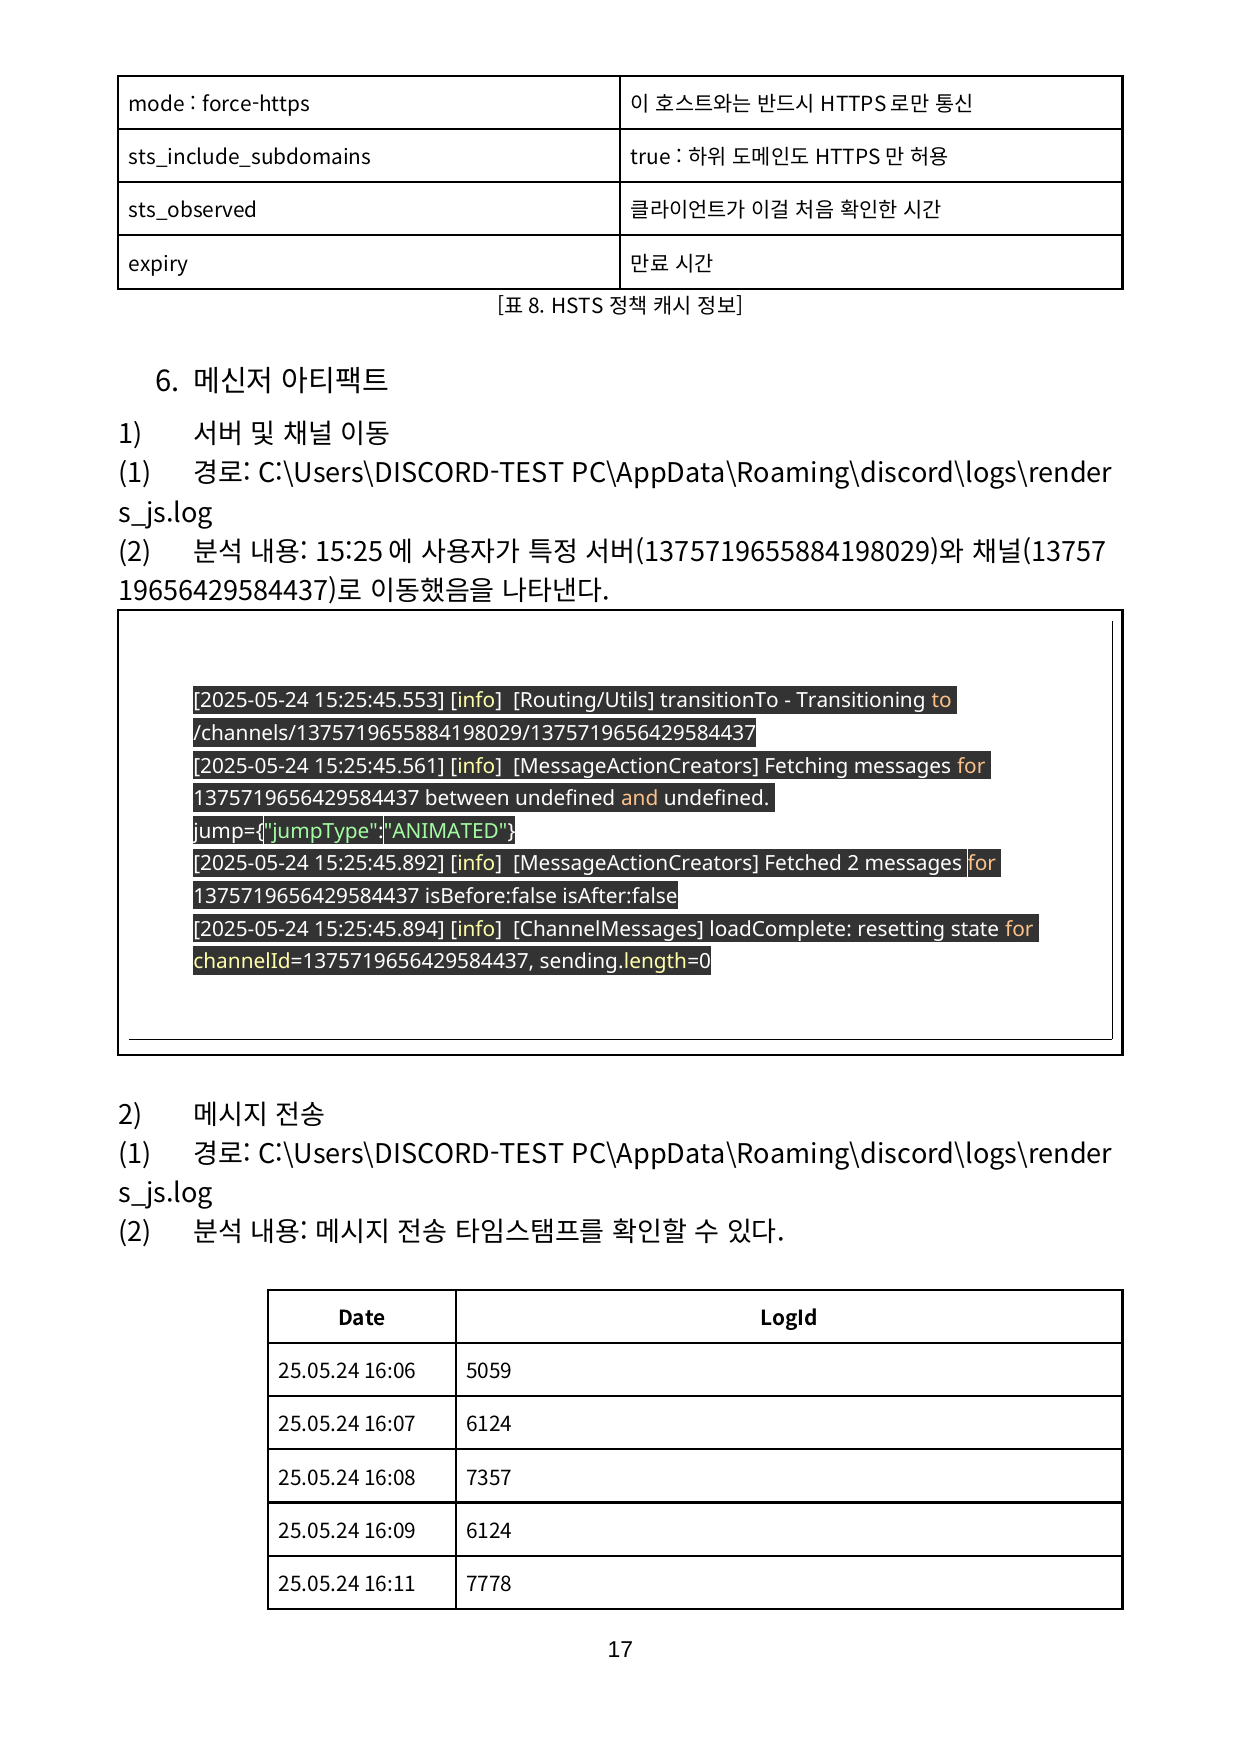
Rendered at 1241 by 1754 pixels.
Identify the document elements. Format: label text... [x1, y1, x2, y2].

table_cell 25.05.24 16:07 [269, 1397, 455, 1448]
table_cell 7778 [457, 1557, 1121, 1608]
table_cell 6124 [457, 1504, 1121, 1554]
list 경로: C:\Users\DISCORD-TEST PC\AppData\Roaming\discord\logs\renders_js.log [118, 1132, 1117, 1210]
list 메시지 전송 [118, 1093, 1117, 1132]
table_cell 만료 시간 [621, 236, 1121, 287]
table_cell 클라이언트가 이걸 처음 확인한 시간 [621, 183, 1121, 234]
list 경로: C:\Users\DISCORD-TEST PC\AppData\Roaming\discord\logs\renders_js.log [118, 451, 1117, 530]
table_header Date [269, 1291, 455, 1342]
table_cell sts_include_subdomains [119, 130, 619, 181]
table_cell 25.05.24 16:06 [269, 1344, 455, 1395]
table_cell 7357 [457, 1450, 1121, 1501]
table_cell 25.05.24 16:08 [269, 1450, 455, 1501]
text [표8. HSTS 정책 캐시 정보] [118, 290, 1122, 320]
list 메신저 아티팩트 [156, 357, 1122, 399]
table_cell 25.05.24 16:11 [269, 1557, 455, 1608]
table_cell 이 호스트와는 반드시 HTTPS로만 통신 [621, 77, 1121, 128]
table_header LogId [457, 1291, 1121, 1342]
list 분석 내용: 메시지 전송 타임스탬프를 확인할 수 있다. [118, 1210, 1117, 1250]
table_cell 6124 [457, 1397, 1121, 1448]
list 분석 내용: 15:25에 사용자가 특정 서버(1375719655884198029)와 채널(1375719656429584437)로 이동했음을 나타낸다. [118, 530, 1117, 608]
list 서버 및 채널 이동 [118, 412, 1117, 451]
table_cell 5059 [457, 1344, 1121, 1395]
table_header [2025-05-24 15:25:45.553] [info] [Routing/Utils] transitionTo - Transitioning to /channels/1375719655884198029/1375719656429584437 [2025-05-24 15:25:45.561] [info] [MessageActionCreators] Fetching messages for 1375719656429584437 between undefined and undefined. jump={"jumpType":"ANIMATED"} [2025-05-24 15:25:45.892] [info] [MessageActionCreators] Fetched 2 messages for 1375719656429584437 isBefore:false isAfter:false [2025-05-24 15:25:45.894] [info] [ChannelMessages] loadComplete: resetting state for channelId=1375719656429584437, sending.length=0 [119, 611, 1121, 1054]
table_cell mode : force-https [119, 77, 619, 128]
table_cell true : 하위 도메인도 HTTPS만 허용 [621, 130, 1121, 181]
table_cell 25.05.24 16:09 [269, 1504, 455, 1554]
table_cell expiry [119, 236, 619, 287]
table_cell sts_observed [119, 183, 619, 234]
